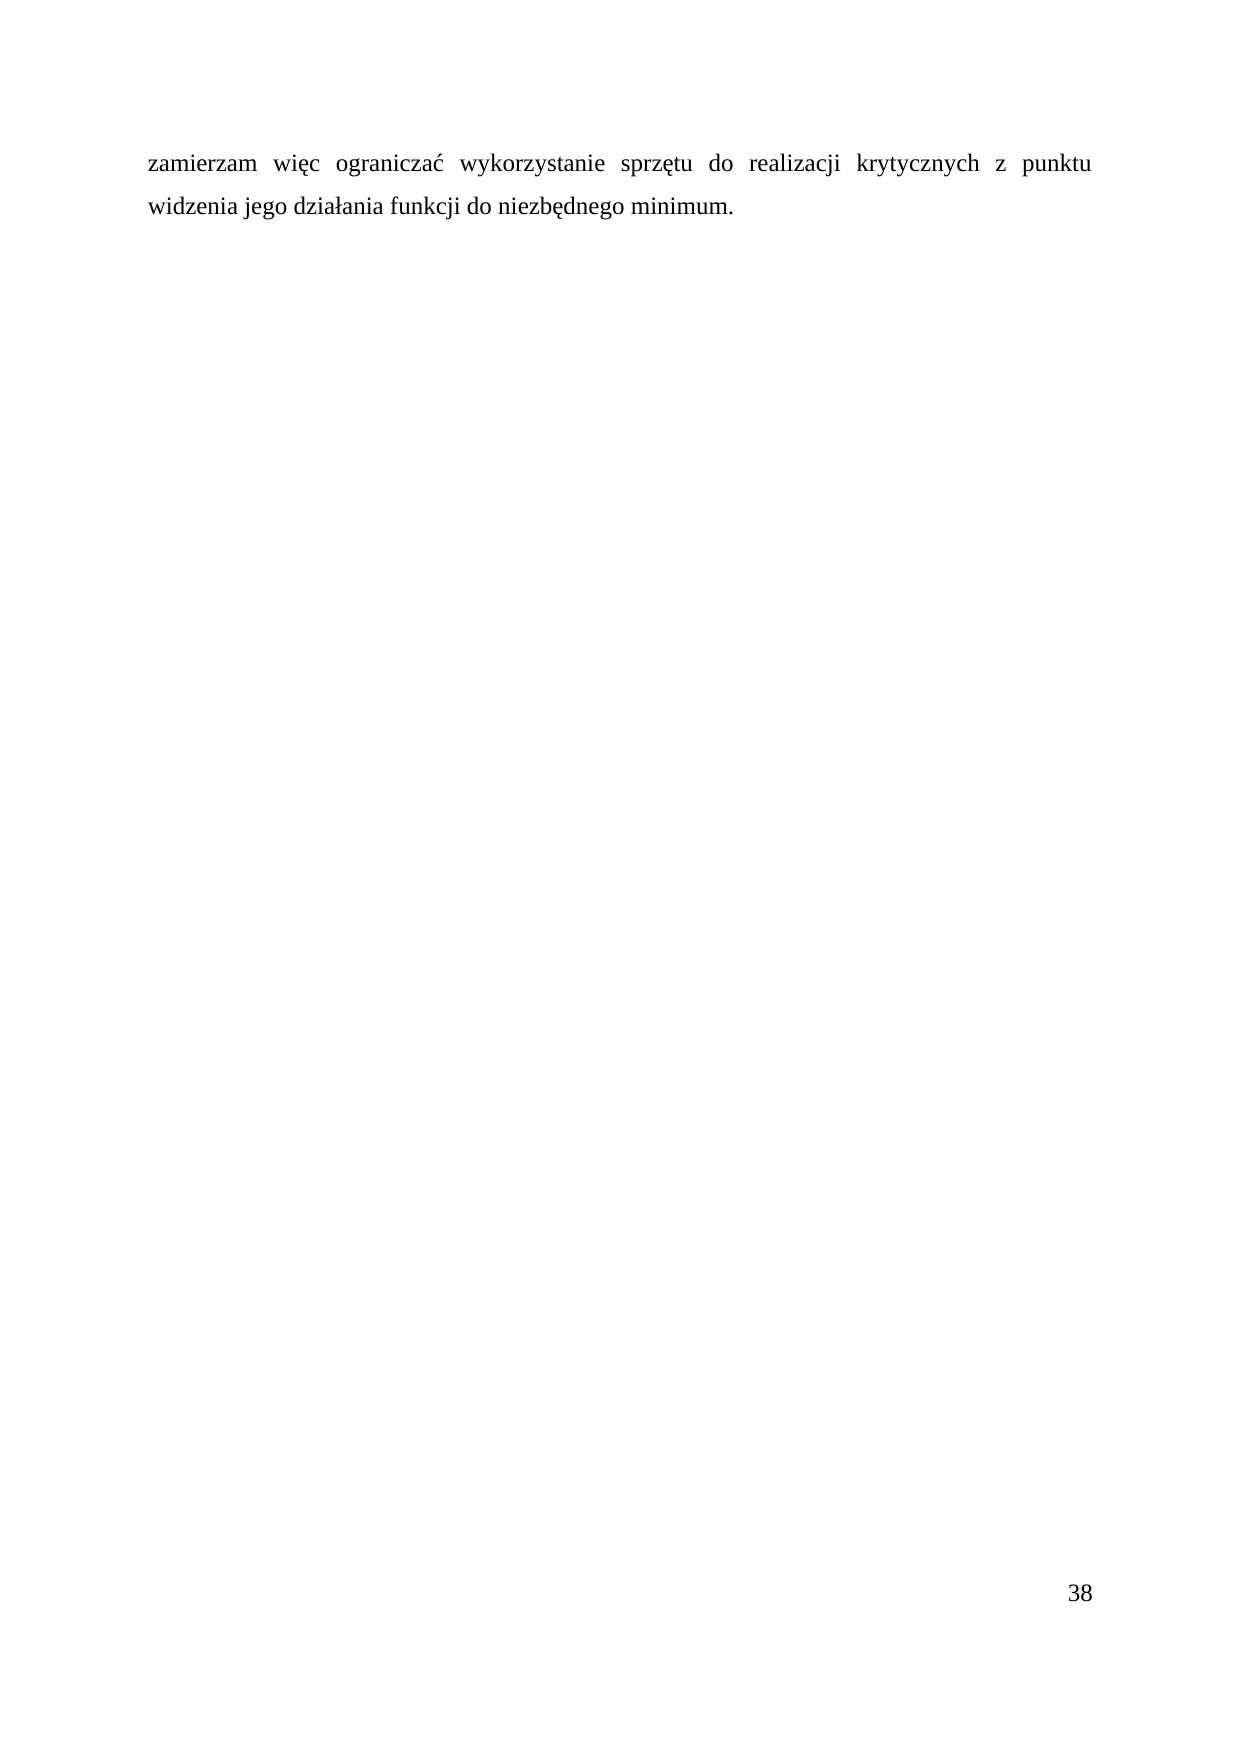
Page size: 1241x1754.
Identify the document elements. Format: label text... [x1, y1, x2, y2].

text zamierzam więc ograniczać wykorzystanie sprzętu do realizacji krytycznych z punktu widzenia jego działania funkcji do niezbędnego minimum. [148, 148, 1093, 219]
